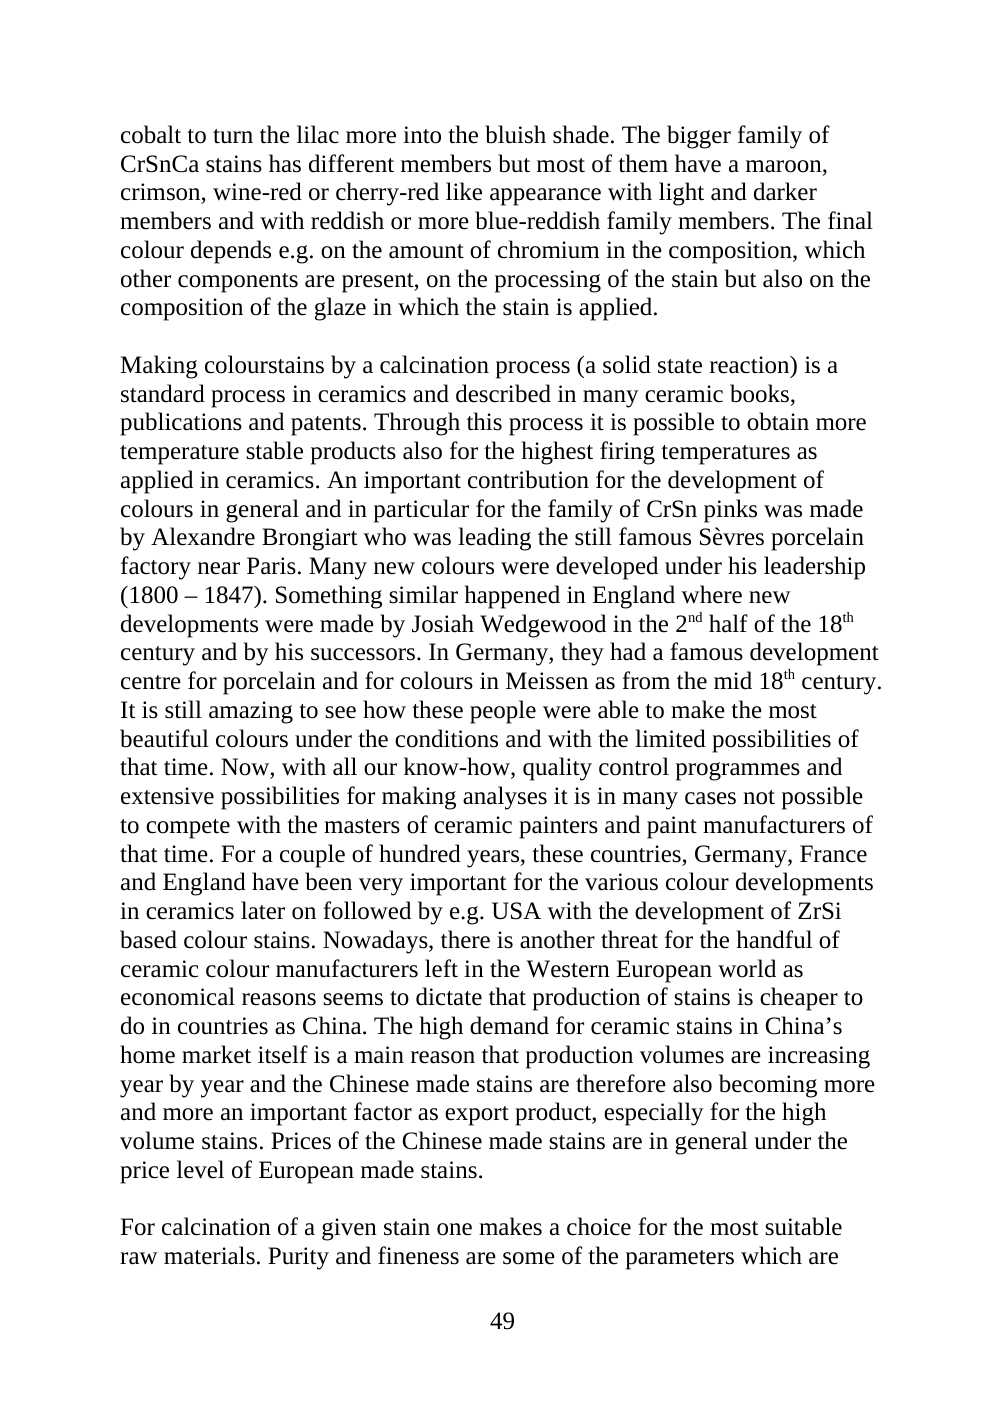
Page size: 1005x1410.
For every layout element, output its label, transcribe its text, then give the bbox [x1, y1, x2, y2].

text Making colourstains by a calcination process (a solid state reaction) is a standard process in ceramics and described in many ceramic books, publications and patents. Through this process it is possible to obtain more temperature stable products also for the highest firing temperatures as applied in ceramics. An important contribution for the development of colours in general and in particular for the family of CrSn pinks was made by Alexandre Brongiart who was leading the still famous Sèvres porcelain factory near Paris. Many new colours were developed under his leadership (1800 – 1847). Something similar happened in England where new developments were made by Josiah Wedgewood in the 2nd half of the 18th century and by his successors. In Germany, they had a famous development centre for porcelain and for colours in Meissen as from the mid 18th century. It is still amazing to see how these people were able to make the most beautiful colours under the conditions and with the limited possibilities of that time. Now, with all our know-how, quality control programmes and extensive possibilities for making analyses it is in many cases not possible to compete with the masters of ceramic painters and paint manufacturers of that time. For a couple of hundred years, these countries, Germany, France and England have been very important for the various colour developments in ceramics later on followed by e.g. USA with the development of ZrSi based colour stains. Nowadays, there is another threat for the handful of ceramic colour manufacturers left in the Western European world as economical reasons seems to dictate that production of stains is cheaper to do in countries as China. The high demand for ceramic stains in China’s home market itself is a main reason that production volumes are increasing year by year and the Chinese made stains are therefore also becoming more and more an important factor as export product, especially for the high volume stains. Prices of the Chinese made stains are in general under the price level of European made stains. [120, 350, 885, 1184]
text cobalt to turn the lilac more into the bluish shade. The bigger family of CrSnCa stains has different members but most of them have a maroon, crimson, wine-red or cherry-red like appearance with light and darker members and with reddish or more blue-reddish family members. The final colour depends e.g. on the amount of chromium in the composition, which other components are present, on the processing of the stain but also on the composition of the glaze in which the stain is applied. [120, 120, 885, 321]
text For calcination of a given stain one makes a choice for the most suitable raw materials. Purity and fineness are some of the parameters which are [120, 1212, 885, 1270]
